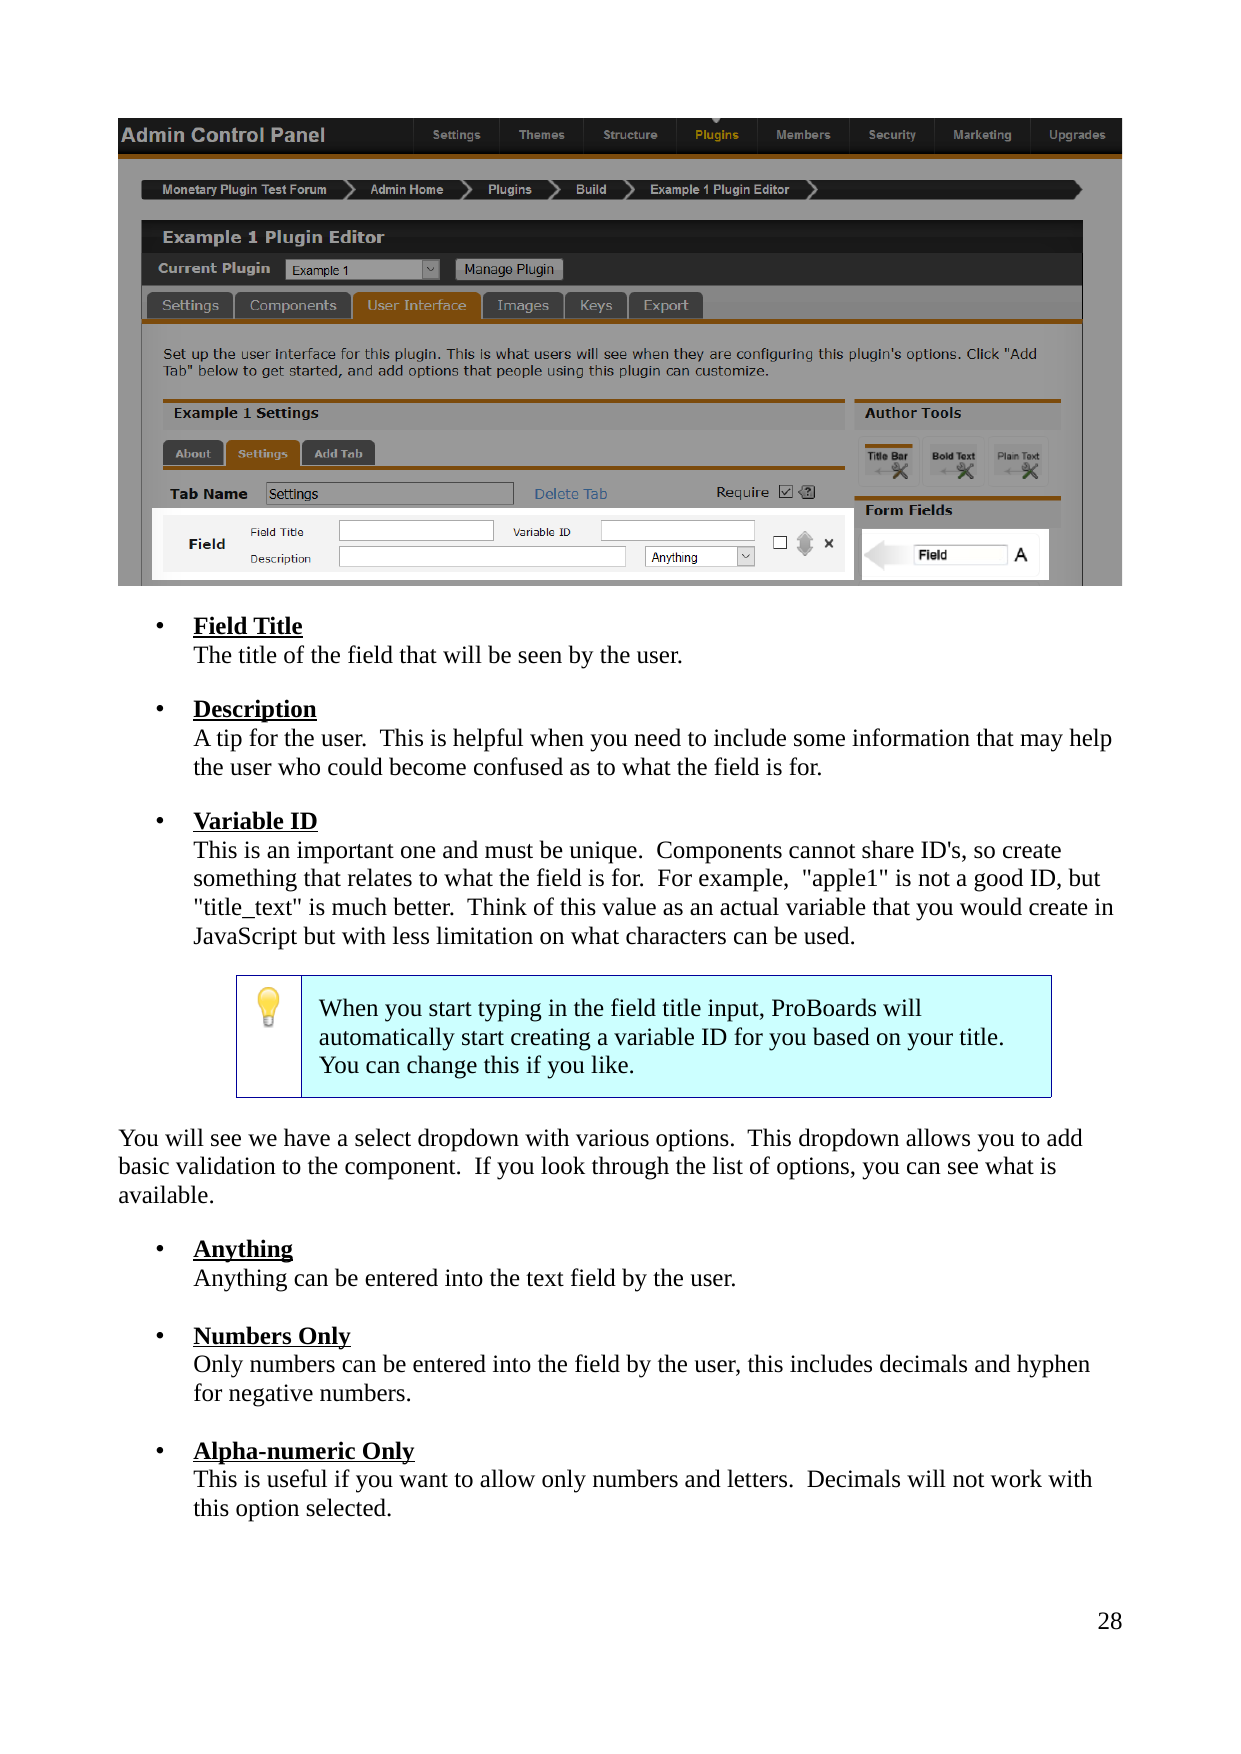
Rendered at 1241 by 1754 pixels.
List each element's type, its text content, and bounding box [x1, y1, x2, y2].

text You will see we have a select dropdown with various options. This dropdown allows you to add basic validation to the component. If you look through the list of options, you can see what is available. [118, 1123, 1122, 1209]
list Anything Anything can be entered into the text field by the user. [156, 1234, 1122, 1321]
list Alpha-numeric Only This is useful if you want to allow only numbers and letters. Decimals will not work with this option selected. [156, 1436, 1122, 1551]
list Variable ID This is an important one and must be unique. Components cannot share ID's, so create something that relates to what the field is for. For example, "apple1" is not a good ID, but "title_text" is much better. Think of this value as an actual variable that you would create in JavaScript but with less limitation on what characters can be used. [156, 806, 1122, 950]
picture [118, 118, 1123, 586]
table_header When you start typing in the field title input, ProBoards will automatically start creating a variable ID for you based on your title. You can change this if you like. [302, 976, 1051, 1097]
list Field Title The title of the field that will be seen by the user. [156, 611, 1122, 669]
list Numbers Only Only numbers can be entered into the field by the user, this includes decimals and hyphen for negative numbers. [156, 1321, 1122, 1436]
list Description A tip for the user. This is helpful when you need to include some information that may help the user who could become confused as to what the field is for. [156, 694, 1122, 781]
table_header [237, 976, 301, 1097]
picture [251, 987, 286, 1028]
